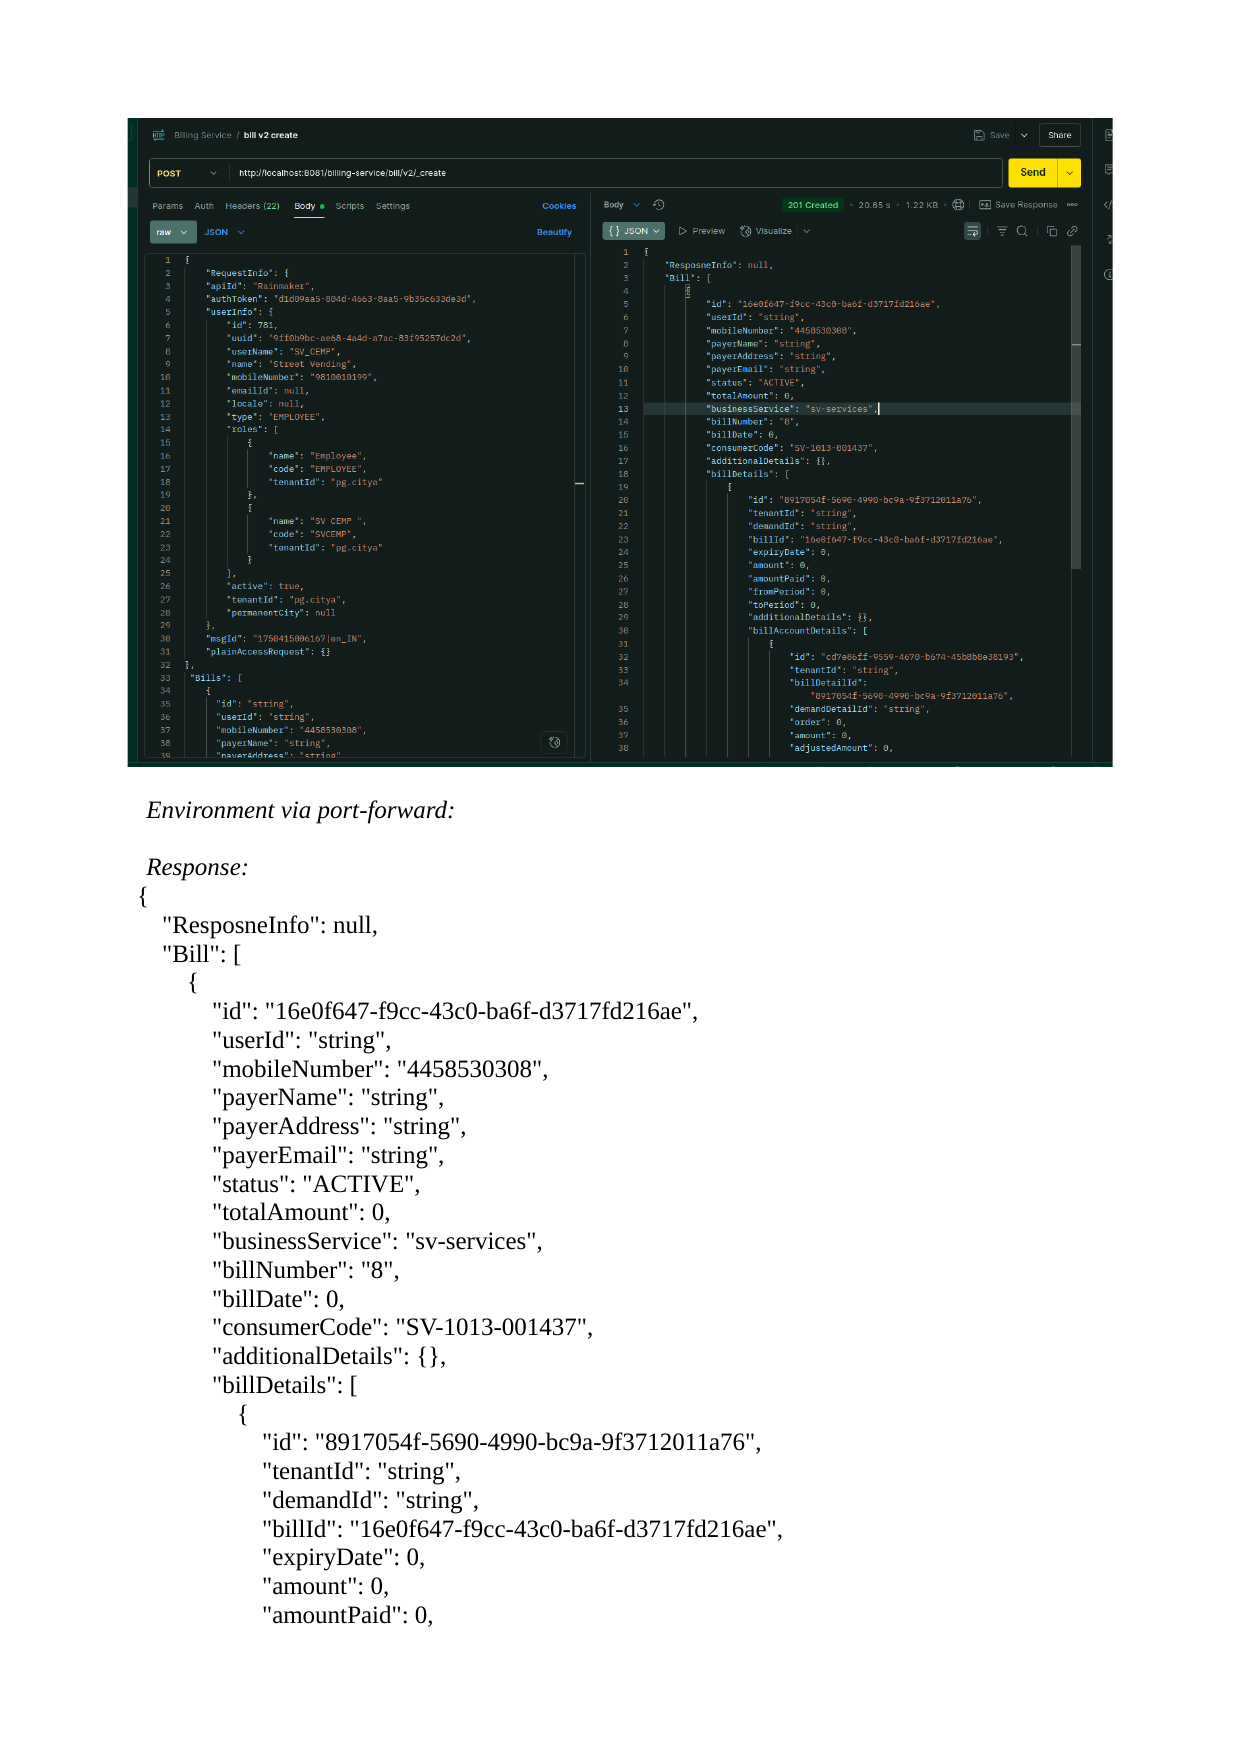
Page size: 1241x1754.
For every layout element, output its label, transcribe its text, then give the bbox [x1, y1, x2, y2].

text { [137, 881, 1122, 910]
text "userId": "string", [137, 1025, 1122, 1054]
text Response: [146, 852, 1122, 881]
text "tenantId": "string", [137, 1456, 1122, 1485]
text Environment via port-forward: [146, 795, 1122, 824]
text "amount": 0, [137, 1571, 1122, 1600]
text "status": "ACTIVE", [137, 1169, 1122, 1197]
text "Bill": [ [137, 939, 1122, 967]
text "expiryDate": 0, [137, 1542, 1122, 1571]
text "payerName": "string", [137, 1082, 1122, 1111]
text "billId": "16e0f647-f9cc-43c0-ba6f-d3717fd216ae", [137, 1514, 1122, 1542]
text { [137, 1399, 1122, 1427]
text "id": "8917054f-5690-4990-bc9a-9f3712011a76", [137, 1427, 1122, 1456]
text "billDetails": [ [137, 1370, 1122, 1399]
picture [127, 118, 1113, 767]
text { [137, 967, 1122, 996]
text "additionalDetails": {}, [137, 1341, 1122, 1370]
text "payerAddress": "string", [137, 1111, 1122, 1140]
text "billNumber": "8", [137, 1255, 1122, 1284]
text "totalAmount": 0, [137, 1197, 1122, 1226]
text "id": "16e0f647-f9cc-43c0-ba6f-d3717fd216ae", [137, 996, 1122, 1025]
text "mobileNumber": "4458530308", [137, 1054, 1122, 1082]
text "billDate": 0, [137, 1284, 1122, 1312]
text "businessService": "sv-services", [137, 1226, 1122, 1255]
text "demandId": "string", [137, 1485, 1122, 1514]
text "amountPaid": 0, [137, 1600, 1122, 1629]
text "consumerCode": "SV-1013-001437", [137, 1312, 1122, 1341]
text "ResposneInfo": null, [137, 910, 1122, 939]
text "payerEmail": "string", [137, 1140, 1122, 1169]
